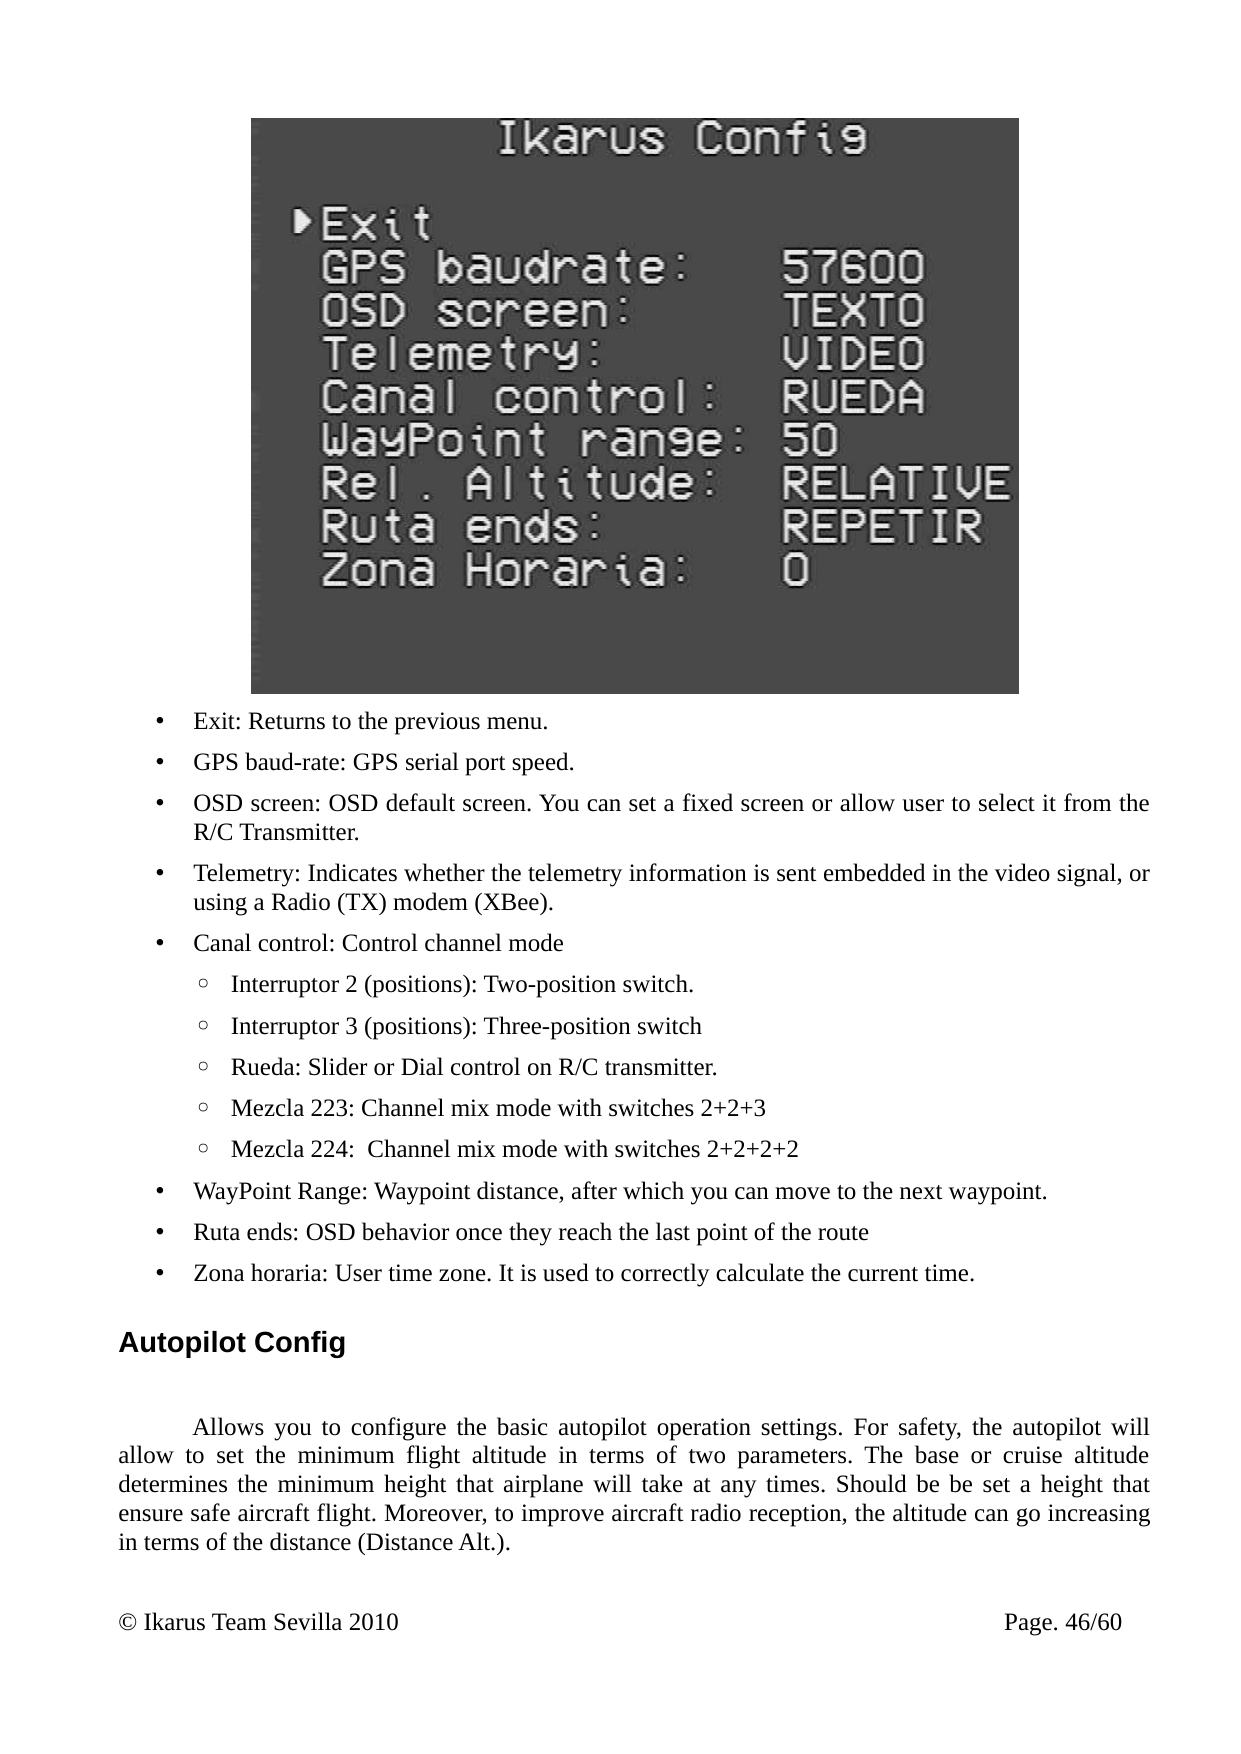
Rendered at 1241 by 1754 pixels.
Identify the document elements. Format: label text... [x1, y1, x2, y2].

list Rueda: Slider or Dial control on R/C transmitter. [193, 1052, 1152, 1081]
list Canal control: Control channel mode [156, 928, 1152, 957]
text Allows you to configure the basic autopilot operation settings. For safety, the autopilot will allow to set the minimum flight altitude in terms of two parameters. The base or cruise altitude determines the minimum height that airplane will take at any times. Should be be set a height that ensure safe aircraft flight. Moreover, to improve aircraft radio reception, the altitude can go increasing in terms of the distance (Distance Alt.). [118, 1412, 1152, 1556]
list Interruptor 2 (positions): Two-position switch. [193, 969, 1152, 998]
list OSD screen: OSD default screen. You can set a fixed screen or allow user to select it from the R/C Transmitter. [156, 788, 1152, 846]
picture [251, 118, 1019, 694]
list Exit: Returns to the previous menu. [156, 706, 1152, 734]
list Telemetry: Indicates whether the telemetry information is sent embedded in the video signal, or using a Radio (TX) modem (XBee). [156, 858, 1152, 916]
list WayPoint Range: Waypoint distance, after which you can move to the next waypoint. [156, 1176, 1152, 1204]
list Interruptor 3 (positions): Three-position switch [193, 1011, 1152, 1039]
list Zona horaria: User time zone. It is used to correctly calculate the current time. [156, 1258, 1152, 1287]
list GPS baud-rate: GPS serial port speed. [156, 747, 1152, 776]
subtitle Autopilot Config [118, 1324, 1152, 1358]
list Ruta ends: OSD behavior once they reach the last point of the route [156, 1217, 1152, 1246]
list Mezcla 223: Channel mix mode with switches 2+2+3 [193, 1093, 1152, 1122]
list Mezcla 224: Channel mix mode with switches 2+2+2+2 [193, 1134, 1152, 1163]
